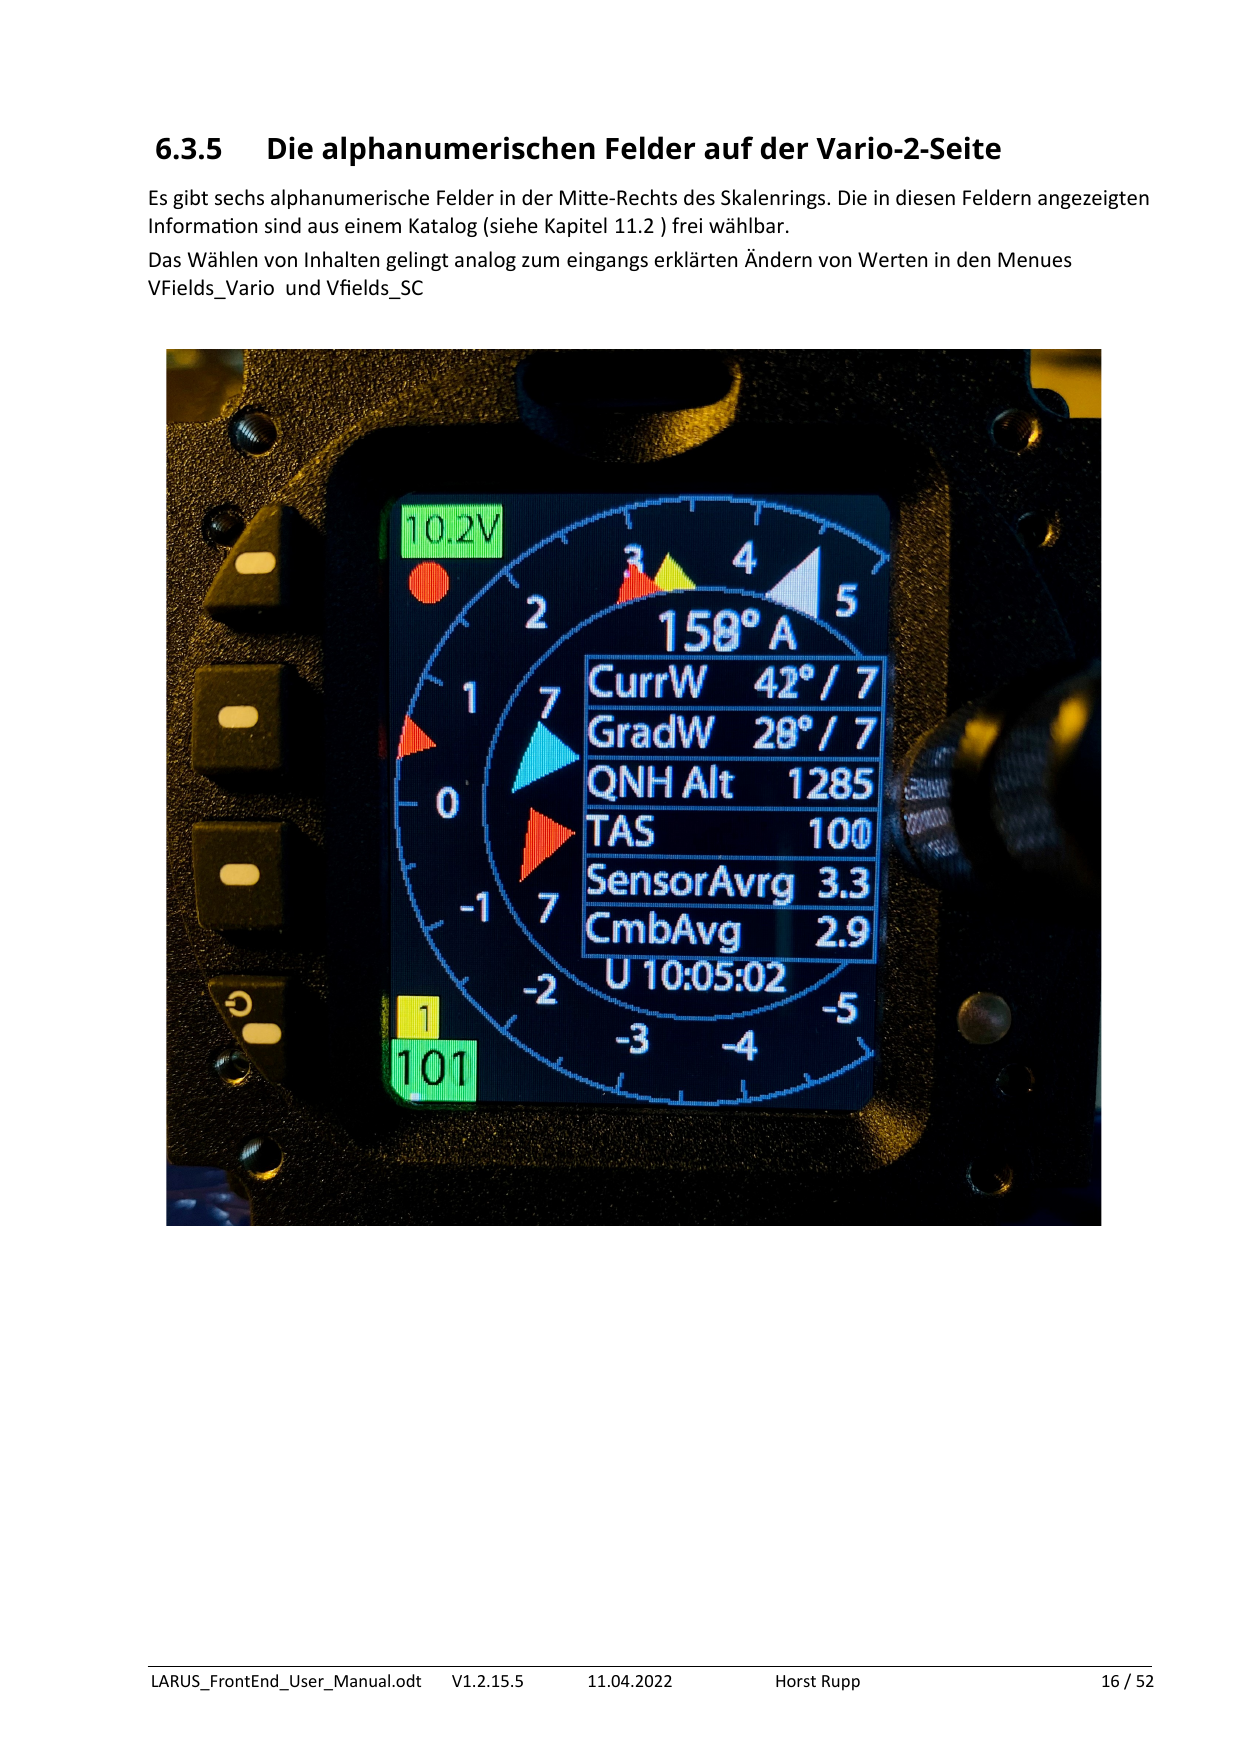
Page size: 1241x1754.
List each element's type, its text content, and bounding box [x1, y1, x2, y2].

text Das Wählen von Inhalten gelingt analog zum eingangs erklärten Ändern von Werten in den Menues VFields_Vario und Vfields_SC [148, 245, 1152, 301]
text Es gibt sechs alphanumerische Felder in der Mitte-Rechts des Skalenrings. Die in diesen Feldern angezeigten Information sind aus einem Katalog (siehe Kapitel 11.2 ) frei wählbar. [148, 183, 1152, 239]
subtitle Die alphanumerischen Felder auf der Vario-2-Seite [148, 128, 1152, 168]
picture [166, 349, 1102, 1226]
